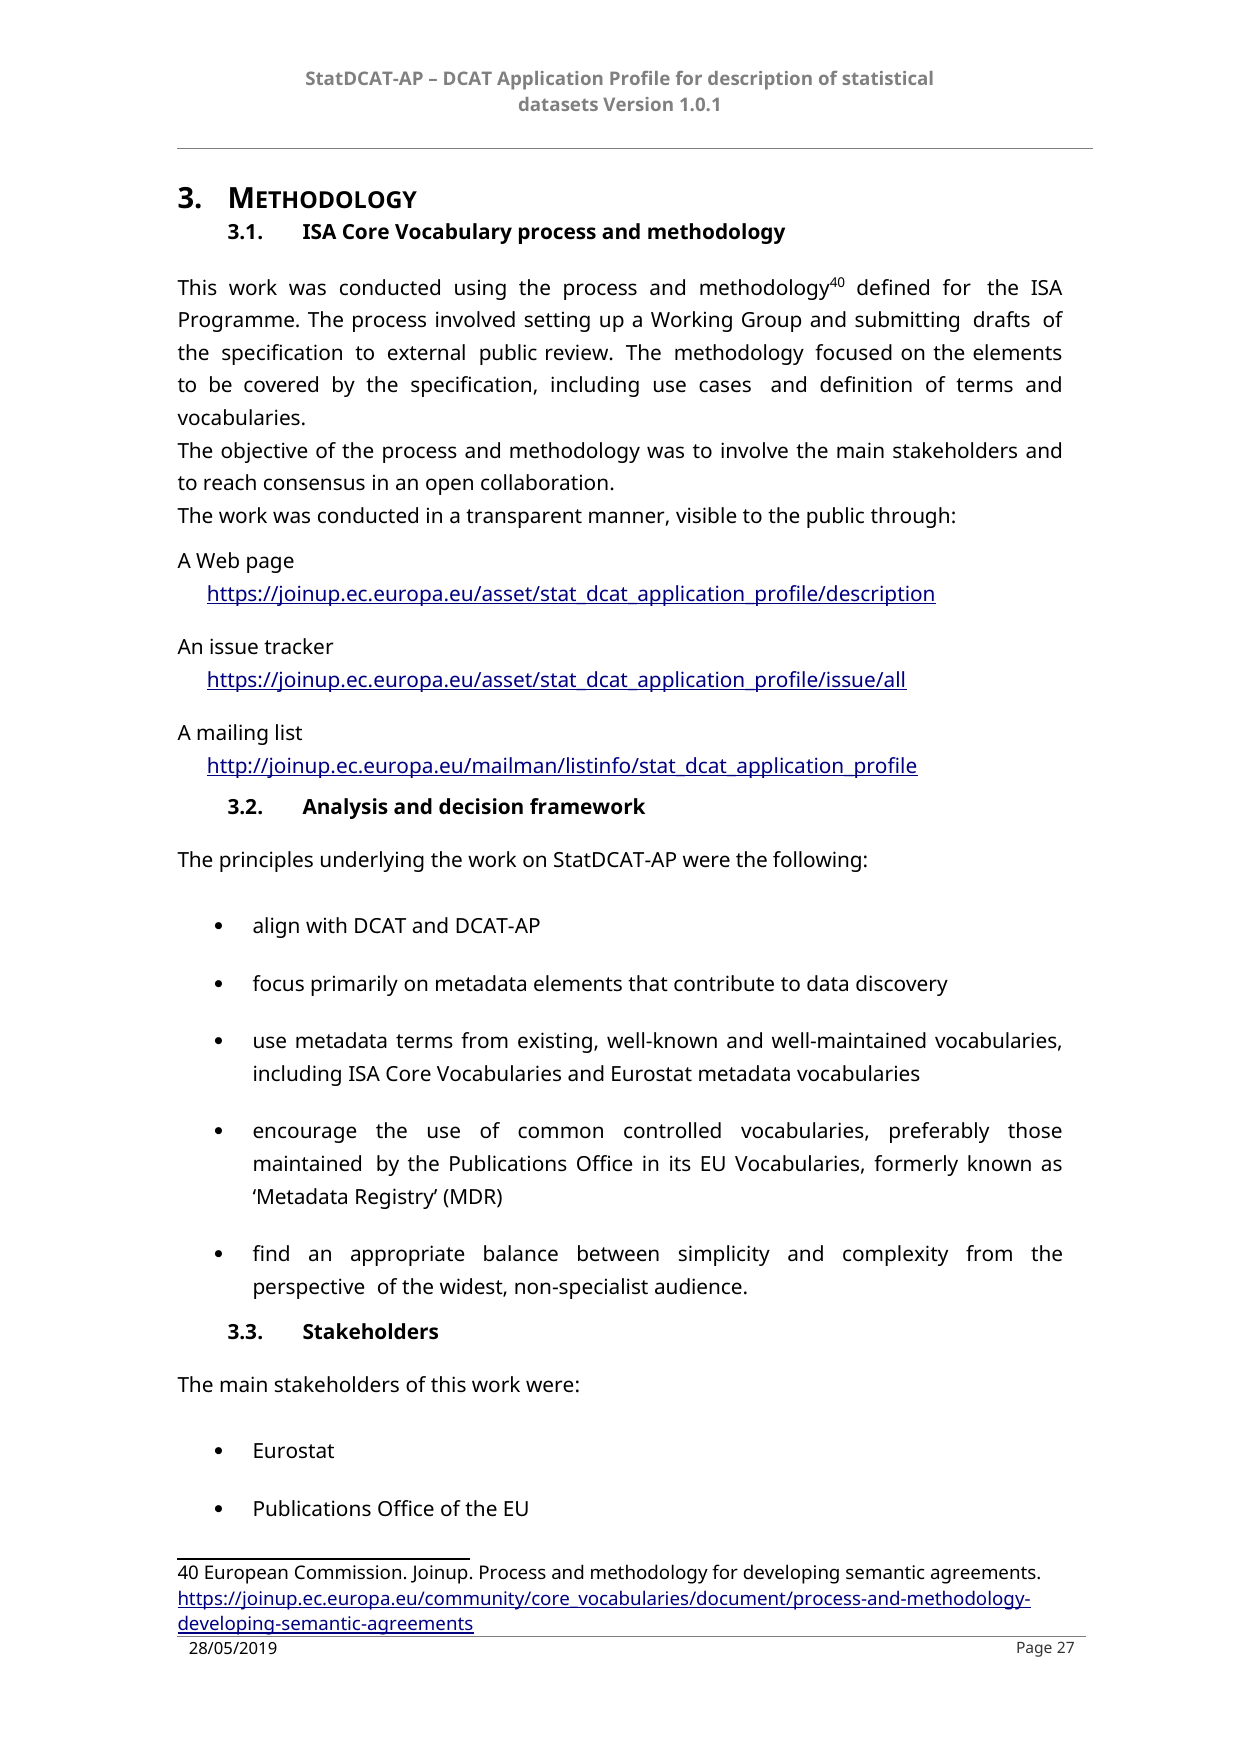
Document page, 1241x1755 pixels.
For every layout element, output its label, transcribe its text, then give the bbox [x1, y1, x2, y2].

list https://joinup.ec.europa.eu/asset/stat_dcat_application_profile/issue/all [207, 665, 1063, 693]
list focus primarily on metadata elements that contribute to data discovery [215, 969, 1063, 997]
text The objective of the process and methodology was to involve the main stakeholders and to reach consensus in an open collaboration. [177, 436, 1063, 497]
subtitle Methodology [177, 178, 1063, 217]
list use metadata terms from existing, well-known and well-maintained vocabularies, including ISA Core Vocabularies and Eurostat metadata vocabularies [215, 1026, 1063, 1087]
list A mailing list [177, 718, 1063, 747]
list An issue tracker [177, 632, 1063, 661]
subtitle ISA Core Vocabulary process and methodology [227, 217, 1063, 246]
subtitle Analysis and decision framework [227, 792, 1063, 820]
list A Web page [177, 546, 1063, 574]
list http://joinup.ec.europa.eu/mailman/listinfo/stat_dcat_application_profile [207, 751, 1063, 779]
list find an appropriate balance between simplicity and complexity from the perspective of the widest, non-specialist audience. [215, 1239, 1063, 1300]
list https://joinup.ec.europa.eu/asset/stat_dcat_application_profile/description [207, 579, 1063, 607]
list align with DCAT and DCAT-AP [215, 911, 1063, 939]
list Publications Office of the EU [215, 1494, 1063, 1522]
list Eurostat [215, 1436, 1063, 1465]
subtitle Stakeholders [227, 1317, 1063, 1346]
list encourage the use of common controlled vocabularies, preferably those maintained by the Publications Office in its EU Vocabularies, formerly known as ‘Metadata Registry’ (MDR) [215, 1117, 1063, 1210]
text The main stakeholders of this work were: [177, 1371, 1063, 1399]
text The principles underlying the work on StatDCAT-AP were the following: [177, 845, 1063, 874]
text This work was conducted using the process and methodology defined for the ISA Programme. The process involved setting up a Working Group and submitting drafts of the specification to external public review. The methodology focused on the elements to be covered by the specification, including use cases and definition of terms and vocabularies. [177, 271, 1063, 432]
text The work was conducted in a transparent manner, visible to the public through: [177, 501, 1063, 529]
text European Commission. Joinup. Process and methodology for developing semantic agreements. https://joinup.ec.europa.eu/community/core_vocabularies/document/process-and-methodology-developing-semantic-agreements [177, 1559, 1063, 1636]
